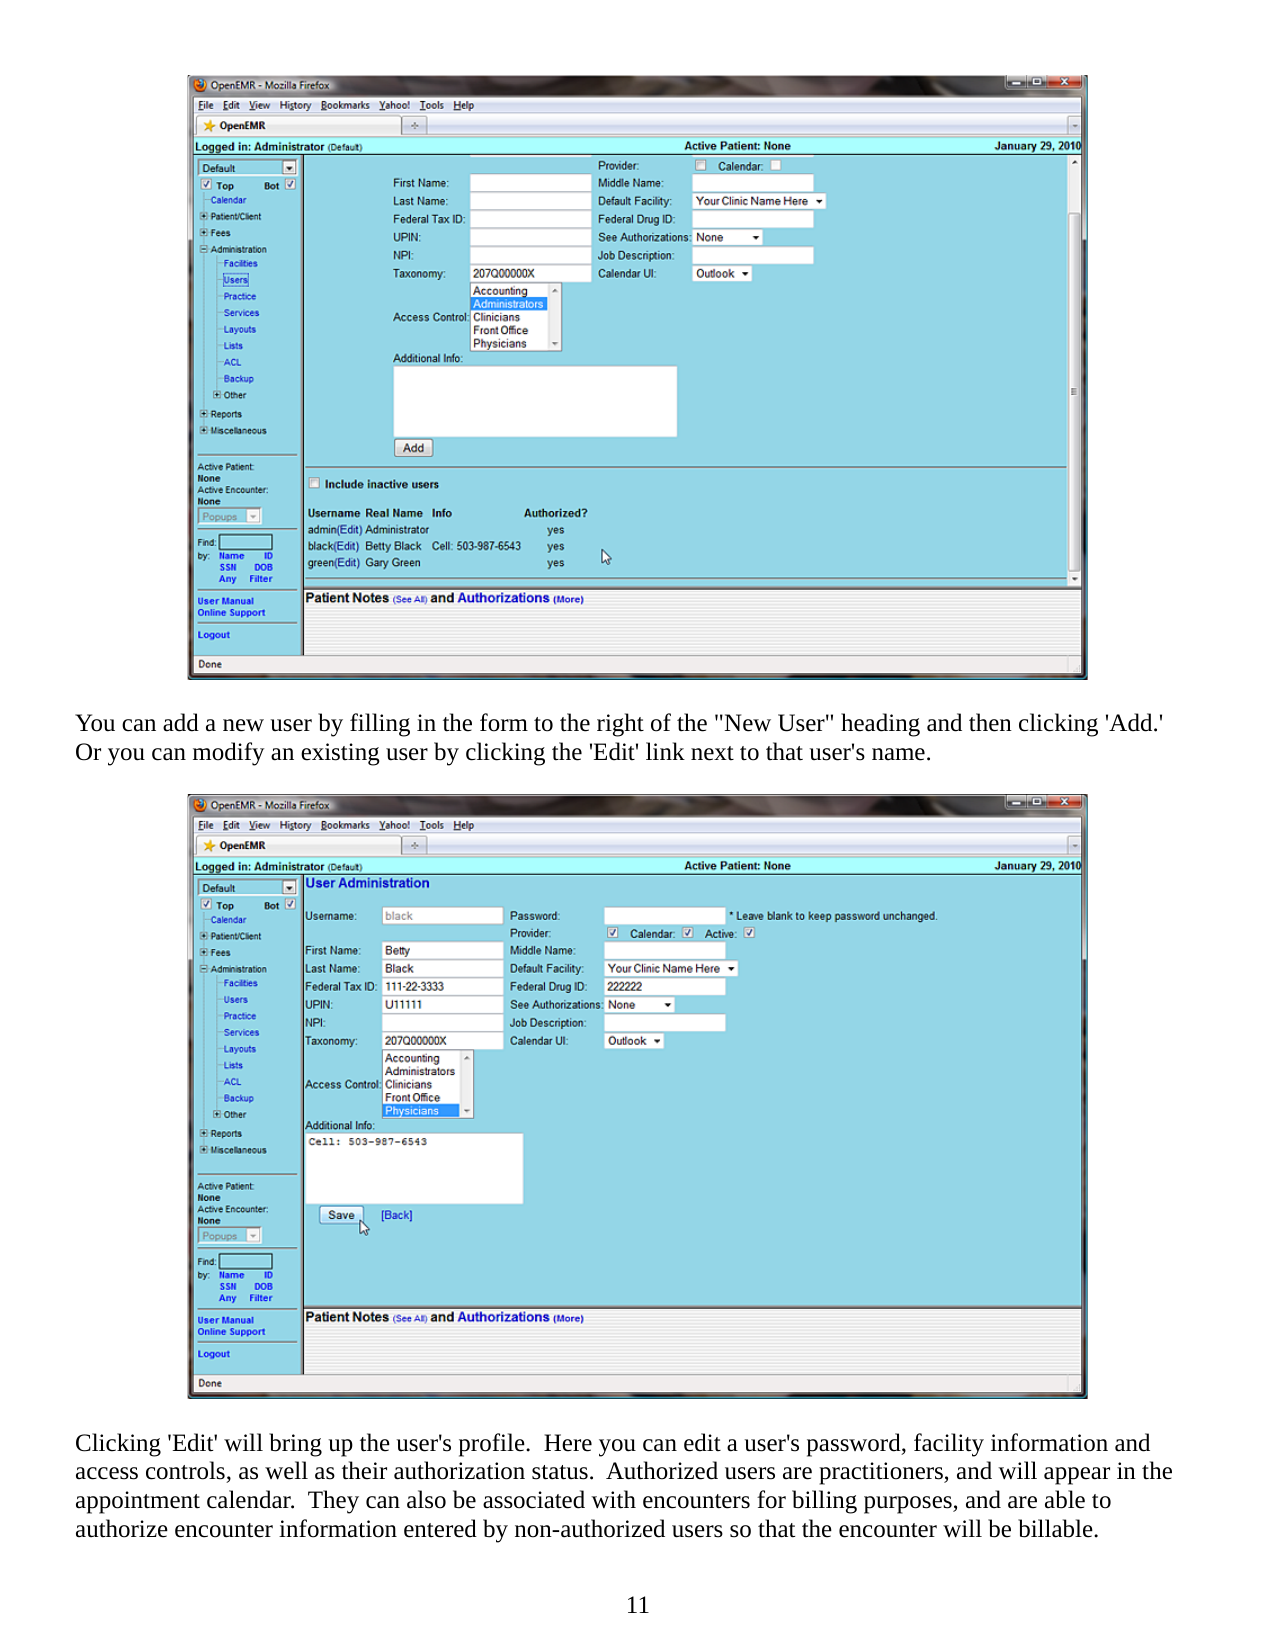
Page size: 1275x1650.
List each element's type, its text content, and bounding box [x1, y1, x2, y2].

picture [187, 794, 1088, 1399]
picture [187, 75, 1088, 680]
text You can add a new user by filling in the form to the right of the "New User" heading and then clicking 'Add.' Or you can modify an existing user by clicking the 'Edit' link next to that user's name. [75, 708, 1200, 766]
text Clicking 'Edit' will bring up the user's profile. Here you can edit a user's password, facility information and access controls, as well as their authorization status. Authorized users are practitioners, and will appear in the appointment calendar. They can also be associated with encounters for billing purposes, and are able to authorize encounter information entered by non-authorized users so that the encounter will be billable. [75, 1428, 1200, 1543]
